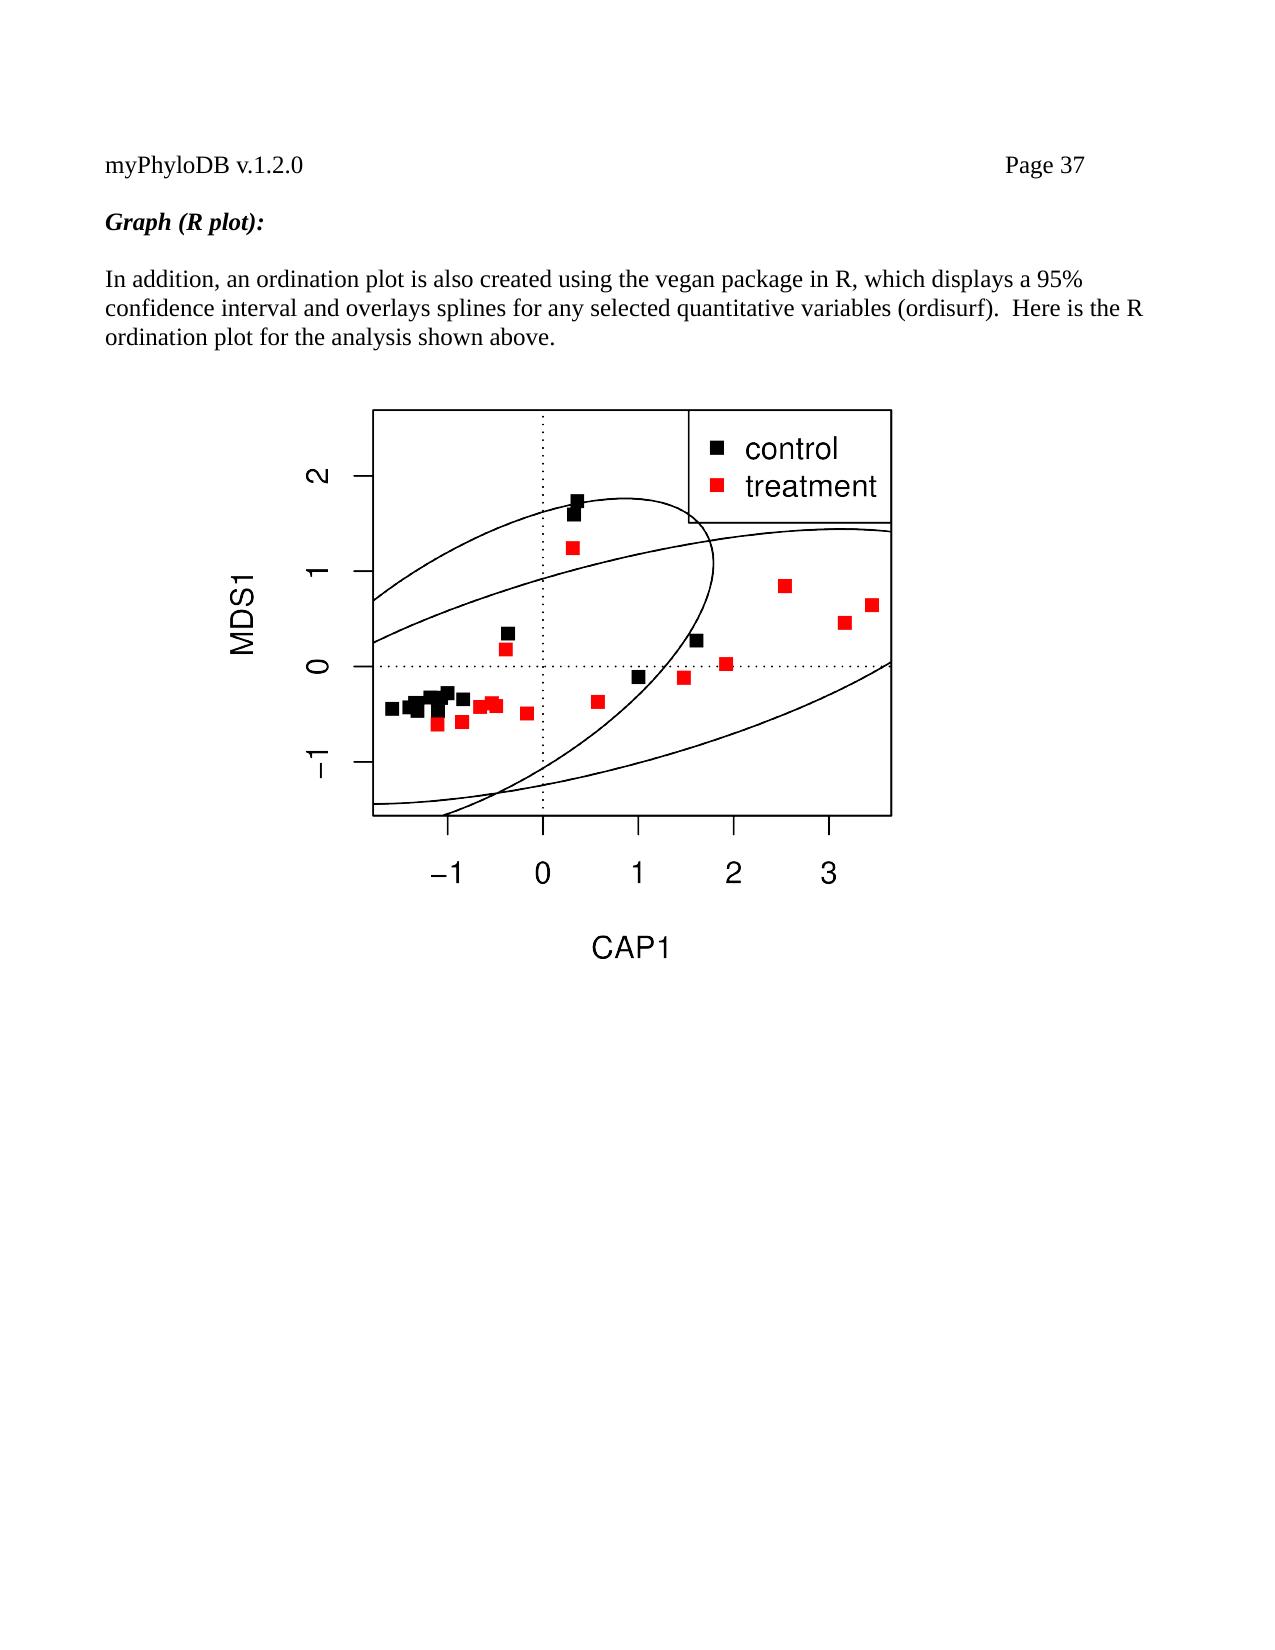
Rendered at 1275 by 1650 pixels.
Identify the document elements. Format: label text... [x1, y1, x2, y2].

text Graph (R plot): [105, 207, 1170, 236]
text In addition, an ordination plot is also created using the vegan package in R, which displays a 95% confidence interval and overlays splines for any selected quantitative variables (ordisurf). Here is the R ordination plot for the analysis shown above. [105, 264, 1170, 351]
picture [219, 369, 969, 970]
